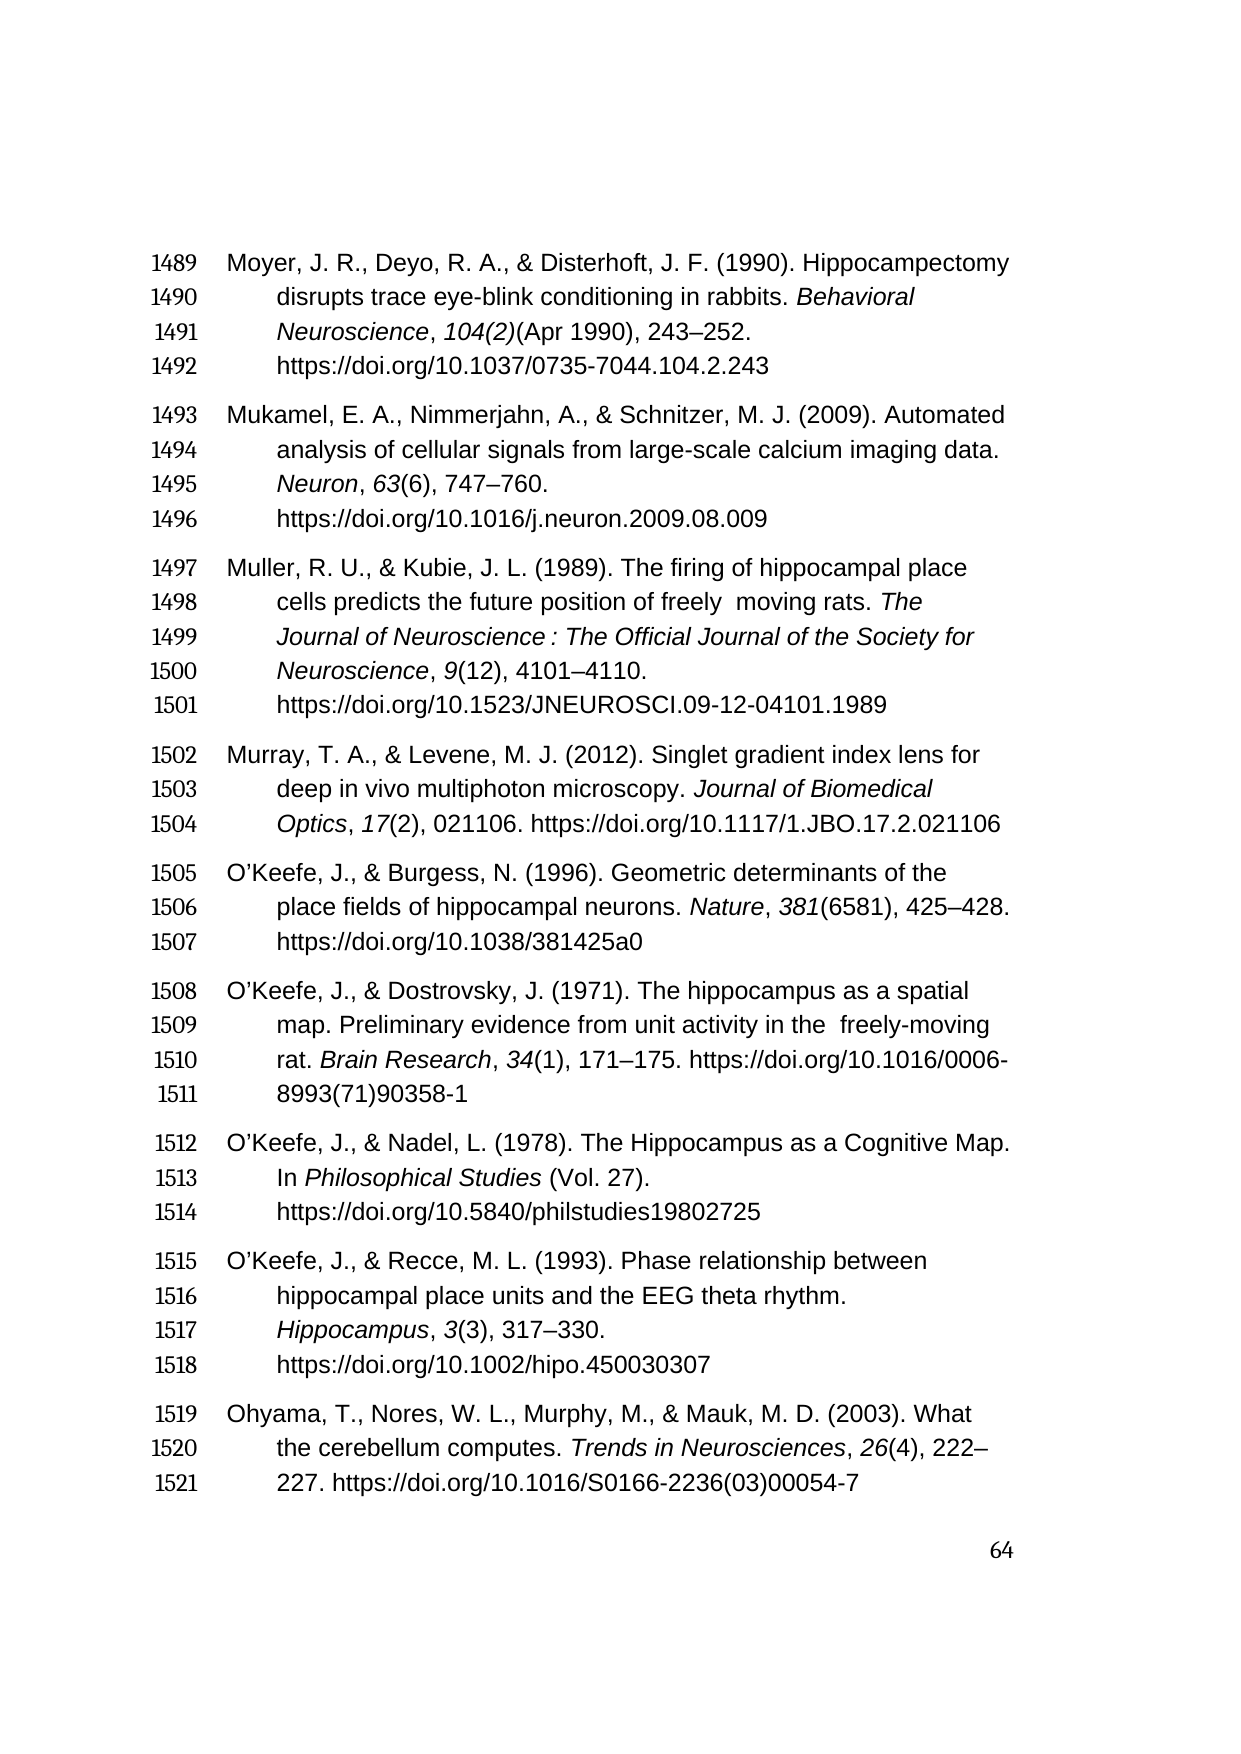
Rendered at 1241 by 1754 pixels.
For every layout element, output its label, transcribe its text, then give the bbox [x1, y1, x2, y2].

text O’Keefe, J., & Dostrovsky, J. (1971). The hippocampus as a spatial map. Preliminary evidence from unit activity in the freely-moving rat. Brain Research, 34(1), 171–175. https://doi.org/10.1016/0006-8993(71)90358-1 [226, 976, 1014, 1108]
text O’Keefe, J., & Nadel, L. (1978). The Hippocampus as a Cognitive Map. In Philosophical Studies (Vol. 27). https://doi.org/10.5840/philstudies19802725 [226, 1128, 1014, 1226]
text Moyer, J. R., Deyo, R. A., & Disterhoft, J. F. (1990). Hippocampectomy disrupts trace eye-blink conditioning in rabbits. Behavioral Neuroscience, 104(2)(Apr 1990), 243–252. https://doi.org/10.1037/0735-7044.104.2.243 [226, 248, 1014, 380]
text Muller, R. U., & Kubie, J. L. (1989). The firing of hippocampal place cells predicts the future position of freely moving rats. The Journal of Neuroscience : The Official Journal of the Society for Neuroscience, 9(12), 4101–4110. https://doi.org/10.1523/JNEUROSCI.09-12-04101.1989 [226, 553, 1014, 719]
text O’Keefe, J., & Recce, M. L. (1993). Phase relationship between hippocampal place units and the EEG theta rhythm. Hippocampus, 3(3), 317–330. https://doi.org/10.1002/hipo.450030307 [226, 1246, 1014, 1378]
text O’Keefe, J., & Burgess, N. (1996). Geometric determinants of the place fields of hippocampal neurons. Nature, 381(6581), 425–428. https://doi.org/10.1038/381425a0 [226, 858, 1014, 955]
text Murray, T. A., & Levene, M. J. (2012). Singlet gradient index lens for deep in vivo multiphoton microscopy. Journal of Biomedical Optics, 17(2), 021106. https://doi.org/10.1117/1.JBO.17.2.021106 [226, 739, 1014, 837]
text Ohyama, T., Nores, W. L., Murphy, M., & Mauk, M. D. (2003). What the cerebellum computes. Trends in Neurosciences, 26(4), 222–227. https://doi.org/10.1016/S0166-2236(03)00054-7 [226, 1399, 1014, 1496]
text Mukamel, E. A., Nimmerjahn, A., & Schnitzer, M. J. (2009). Automated analysis of cellular signals from large-scale calcium imaging data. Neuron, 63(6), 747–760. https://doi.org/10.1016/j.neuron.2009.08.009 [226, 400, 1014, 532]
